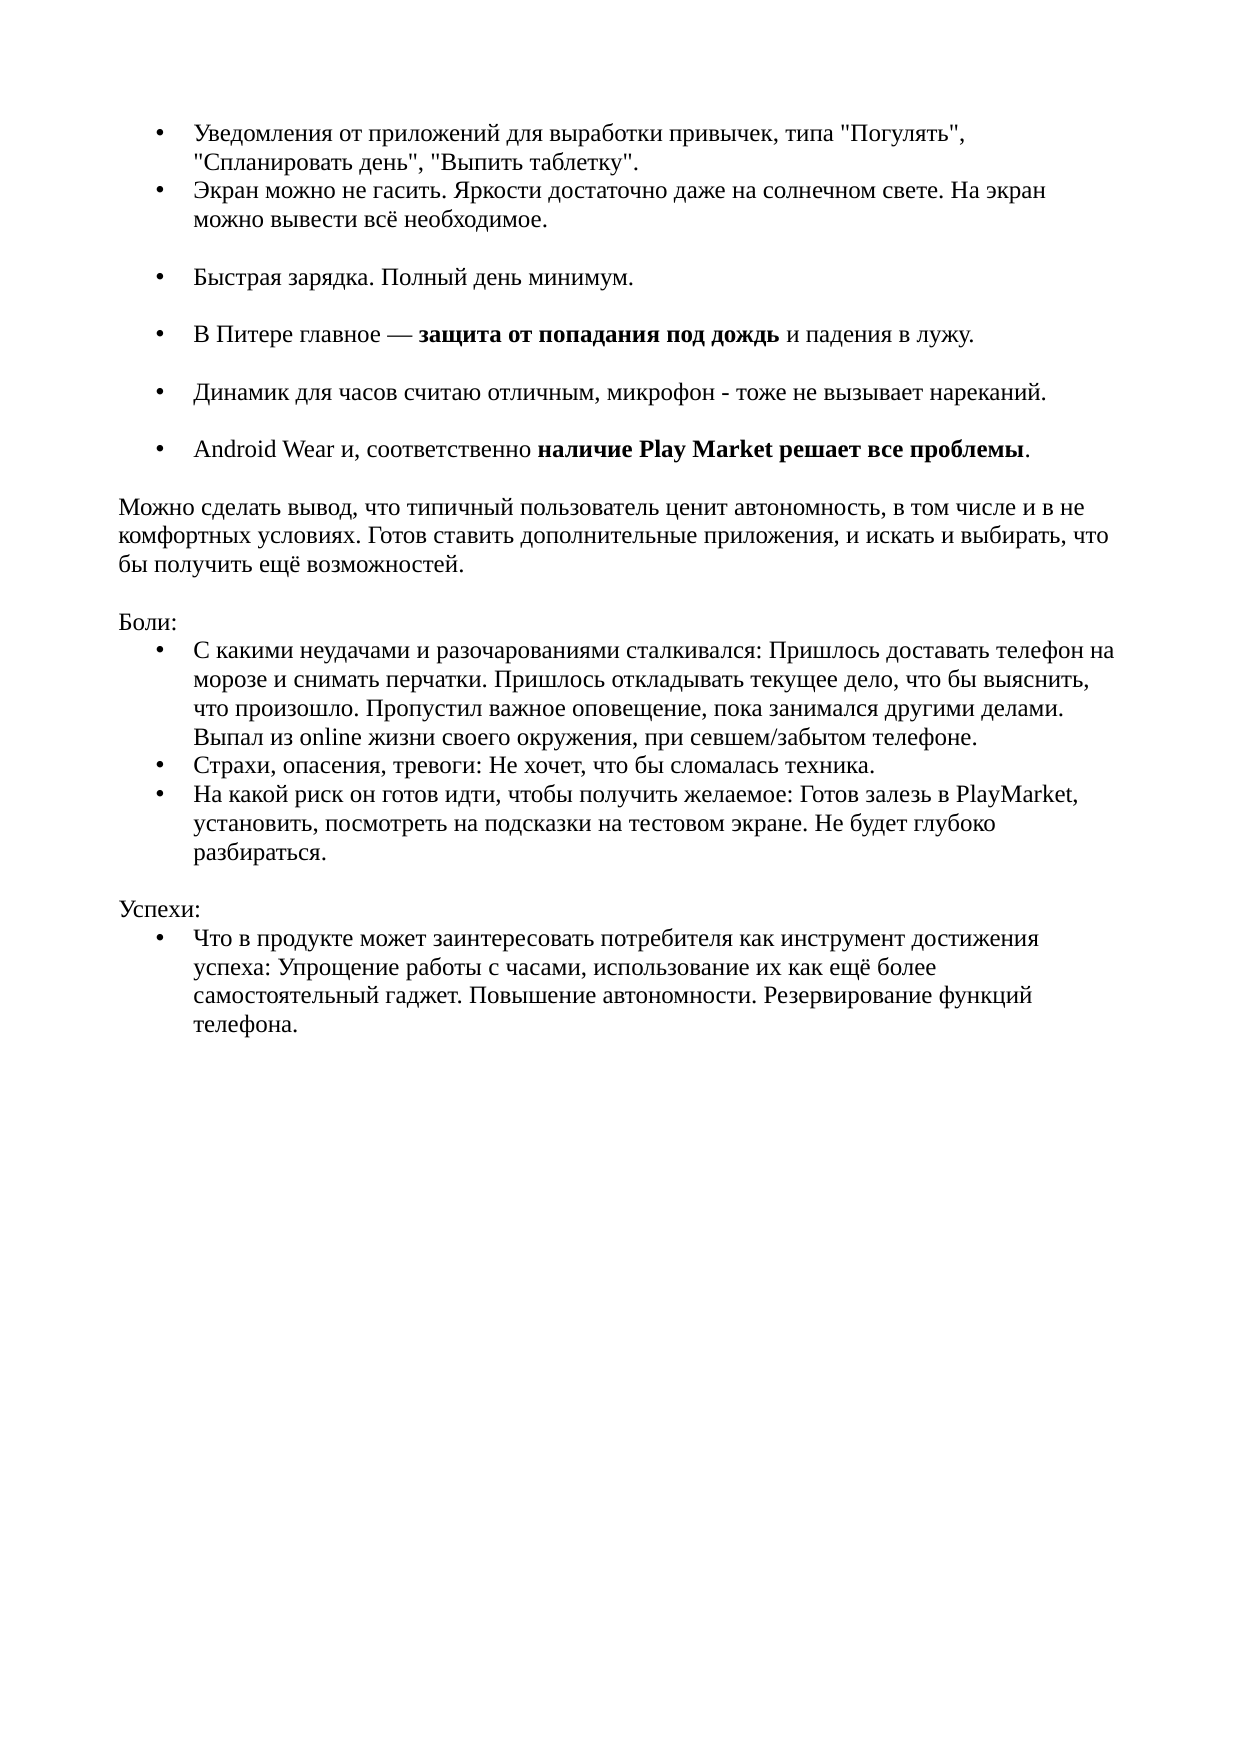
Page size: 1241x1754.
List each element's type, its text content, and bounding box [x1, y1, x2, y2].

list С какими неудачами и разочарованиями сталкивался: Пришлось доставать телефон на морозе и снимать перчатки. Пришлось откладывать текущее дело, что бы выяснить, что произошло. Пропустил важное оповещение, пока занимался другими делами. Выпал из online жизни своего окружения, при севшем/забытом телефоне. [156, 636, 1122, 751]
text Боли: [118, 607, 1122, 636]
list Android Wear и, соответственно наличие Play Market решает все проблемы. [156, 434, 1122, 463]
list Страхи, опасения, тревоги: Не хочет, что бы сломалась техника. [156, 751, 1122, 779]
list В Питере главное — защита от попадания под дождь и падения в лужу. [156, 319, 1122, 348]
list Быстрая зарядка. Полный день минимум. [156, 262, 1122, 291]
text Можно сделать вывод, что типичный пользователь ценит автономность, в том числе и в не комфортных условиях. Готов ставить дополнительные приложения, и искать и выбирать, что бы получить ещё возможностей. [118, 492, 1122, 578]
list Экран можно не гасить. Яркости достаточно даже на солнечном свете. На экран можно вывести всё необходимое. [156, 176, 1122, 233]
list Что в продукте может заинтересовать потребителя как инструмент достижения успеха: Упрощение работы с часами, использование их как ещё более самостоятельный гаджет. Повышение автономности. Резервирование функций телефона. [156, 923, 1122, 1038]
list Динамик для часов считаю отличным, микрофон - тоже не вызывает нареканий. [156, 377, 1122, 406]
list Уведомления от приложений для выработки привычек, типа "Погулять", "Спланировать день", "Выпить таблетку". [156, 118, 1122, 176]
text Успехи: [118, 894, 1122, 923]
list На какой риск он готов идти, чтобы получить желаемое: Готов залезь в PlayMarket, установить, посмотреть на подсказки на тестовом экране. Не будет глубоко разбираться. [156, 779, 1122, 866]
